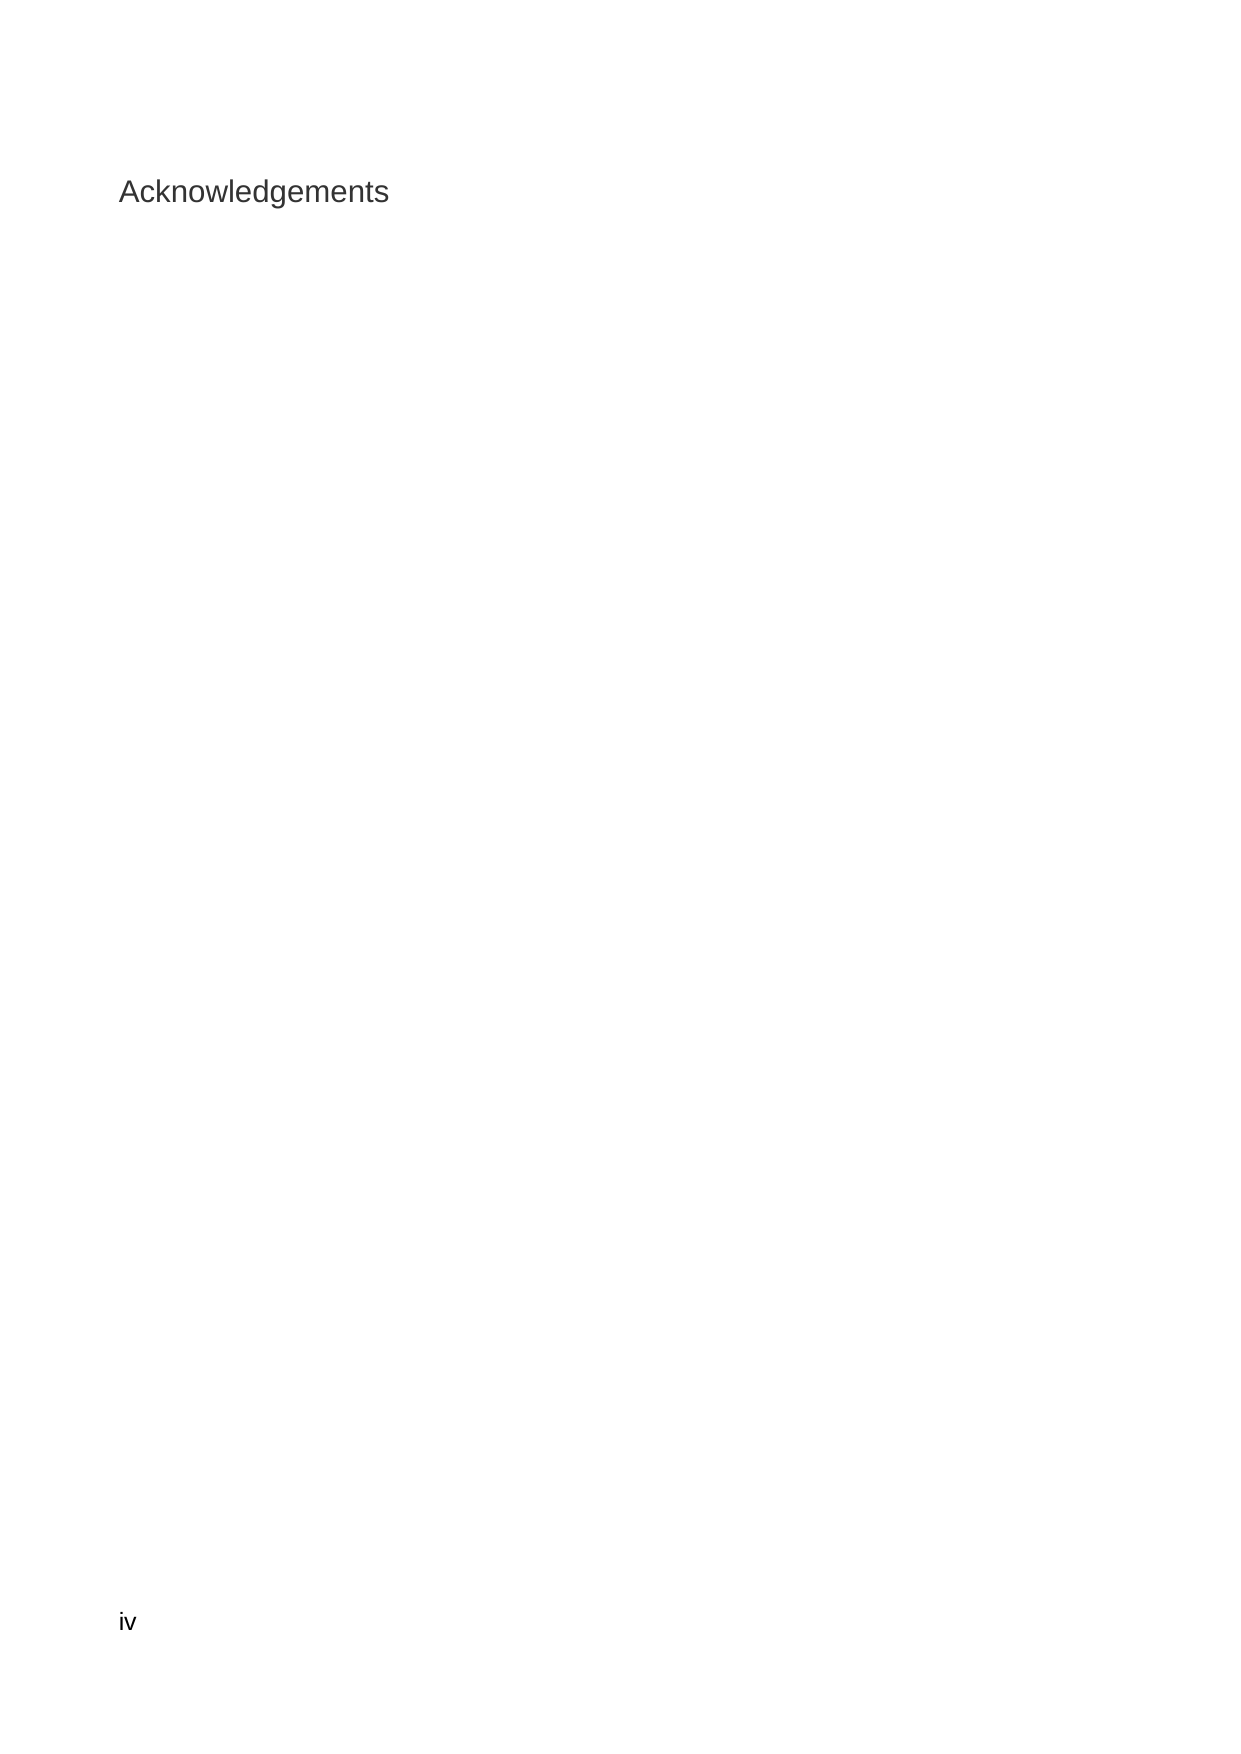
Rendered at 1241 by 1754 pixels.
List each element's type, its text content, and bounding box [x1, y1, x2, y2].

subtitle Acknowledgements [118, 173, 1122, 208]
